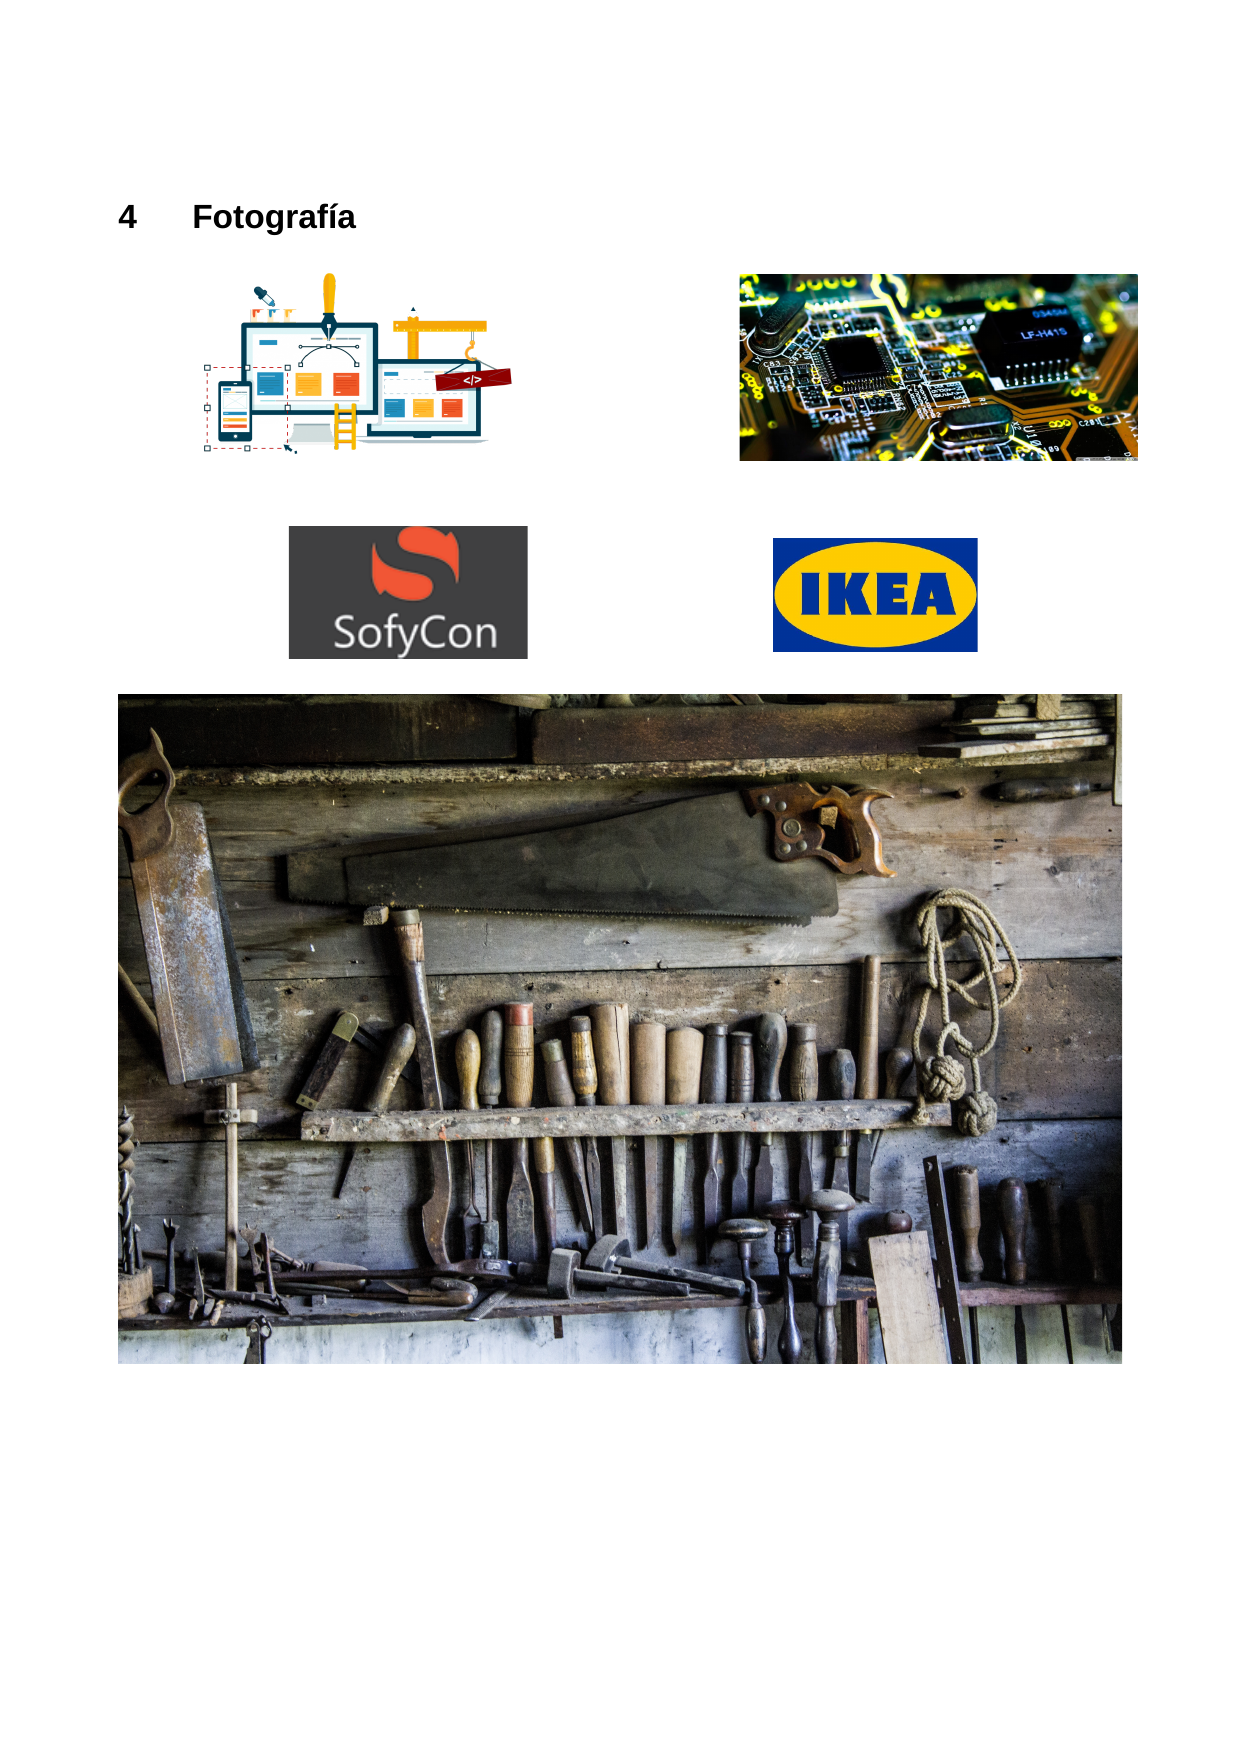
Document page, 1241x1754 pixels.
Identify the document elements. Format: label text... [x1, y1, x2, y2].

picture [773, 538, 978, 652]
picture [739, 274, 1138, 461]
picture [288, 526, 528, 659]
picture [118, 694, 1123, 1364]
subtitle Fotografía [118, 197, 1122, 236]
picture [159, 248, 551, 475]
